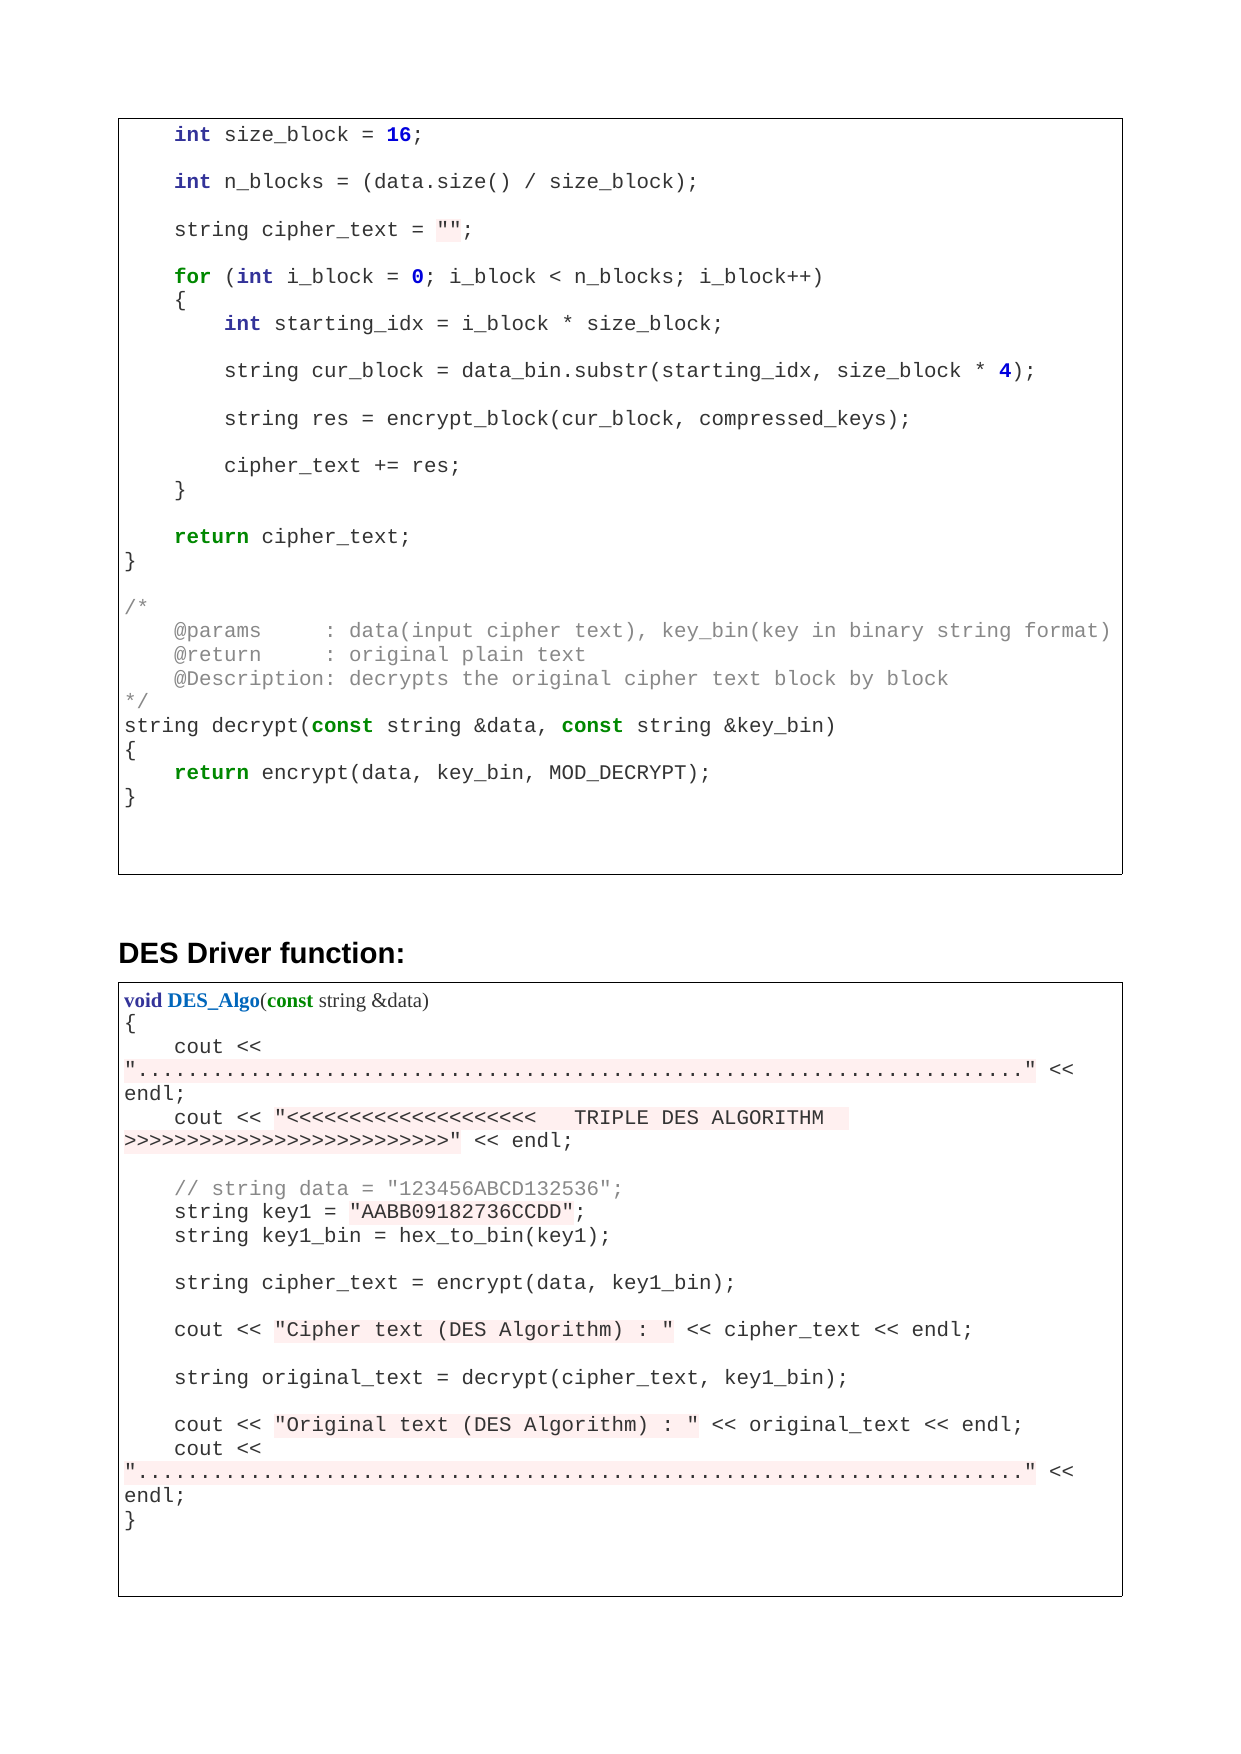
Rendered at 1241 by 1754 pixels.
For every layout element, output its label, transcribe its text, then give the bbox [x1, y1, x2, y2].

subtitle DES Driver function: [118, 936, 1122, 970]
table_header int size_block = 16; int n_blocks = (data.size() / size_block); string cipher_text = ""; for (int i_block = 0; i_block < n_blocks; i_block++) { int starting_idx = i_block * size_block; string cur_block = data_bin.substr(starting_idx, size_block * 4); string res = encrypt_block(cur_block, compressed_keys); cipher_text += res; } return cipher_text; } /* @params : data(input cipher text), key_bin(key in binary string format) @return : original plain text @Description: decrypts the original cipher text block by block */ string decrypt(const string &data, const string &key_bin) { return encrypt(data, key_bin, MOD_DECRYPT); } [119, 119, 1122, 874]
table_header void DES_Algo(const string &data) { cout << "......................................................................." << endl; cout << "<<<<<<<<<<<<<<<<<<<< TRIPLE DES ALGORITHM >>>>>>>>>>>>>>>>>>>>>>>>>>" << endl; // string data = "123456ABCD132536"; string key1 = "AABB09182736CCDD"; string key1_bin = hex_to_bin(key1); string cipher_text = encrypt(data, key1_bin); cout << "Cipher text (DES Algorithm) : " << cipher_text << endl; string original_text = decrypt(cipher_text, key1_bin); cout << "Original text (DES Algorithm) : " << original_text << endl; cout << "......................................................................." << endl; } [119, 983, 1122, 1596]
